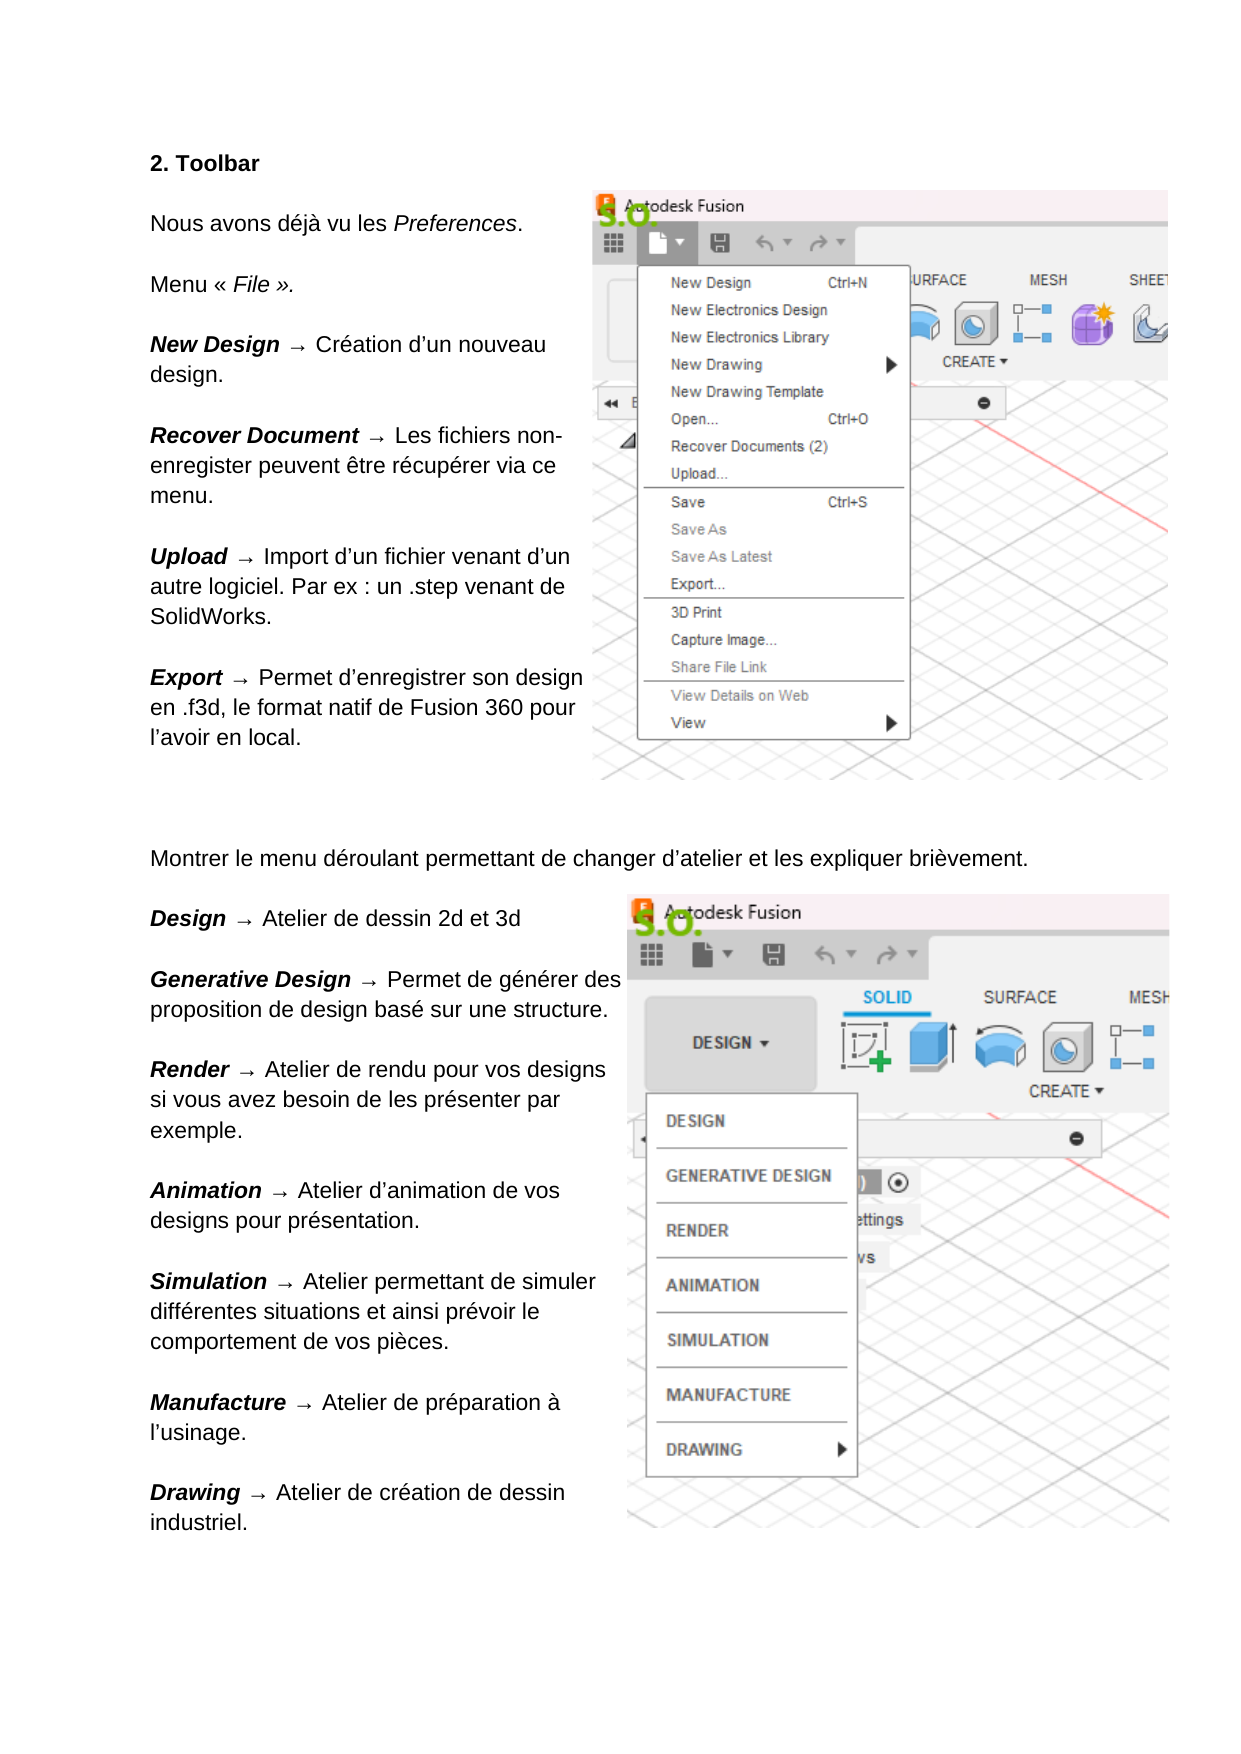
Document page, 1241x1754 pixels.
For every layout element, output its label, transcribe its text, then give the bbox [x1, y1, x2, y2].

text Manufacture → Atelier de préparation à l’usinage. [150, 1388, 627, 1445]
text Animation → Atelier d’animation de vos designs pour présentation. [150, 1177, 627, 1234]
text Render → Atelier de rendu pour vos designs si vous avez besoin de les présenter par exemple. [150, 1056, 627, 1143]
text design. [150, 361, 592, 388]
text Design → Atelier de dessin 2d et 3d [150, 905, 627, 932]
text 2. Toolbar [150, 150, 1090, 176]
text Nous avons déjà vu les Preferences. Menu « File ». New Design → Création d’un nouveau [150, 180, 1090, 358]
picture [627, 894, 1170, 1528]
text Recover Document → Les fichiers non-enregister peuvent être récupérer via ce menu. [150, 422, 592, 509]
picture [592, 190, 1168, 780]
text Export → Permet d’enregistrer son design en .f3d, le format natif de Fusion 360 pour l’avoir en local. [150, 663, 1090, 811]
text Montrer le menu déroulant permettant de changer d’atelier et les expliquer brièvement. [150, 845, 1090, 871]
text Generative Design → Permet de générer des proposition de design basé sur une structure. [150, 966, 627, 1022]
text Simulation → Atelier permettant de simuler différentes situations et ainsi prévoir le comportement de vos pièces. [150, 1268, 627, 1354]
text Upload → Import d’un fichier venant d’un autre logiciel. Par ex : un .step venant de SolidWorks. [150, 543, 592, 629]
text Drawing → Atelier de création de dessin industriel. [150, 1479, 1090, 1536]
